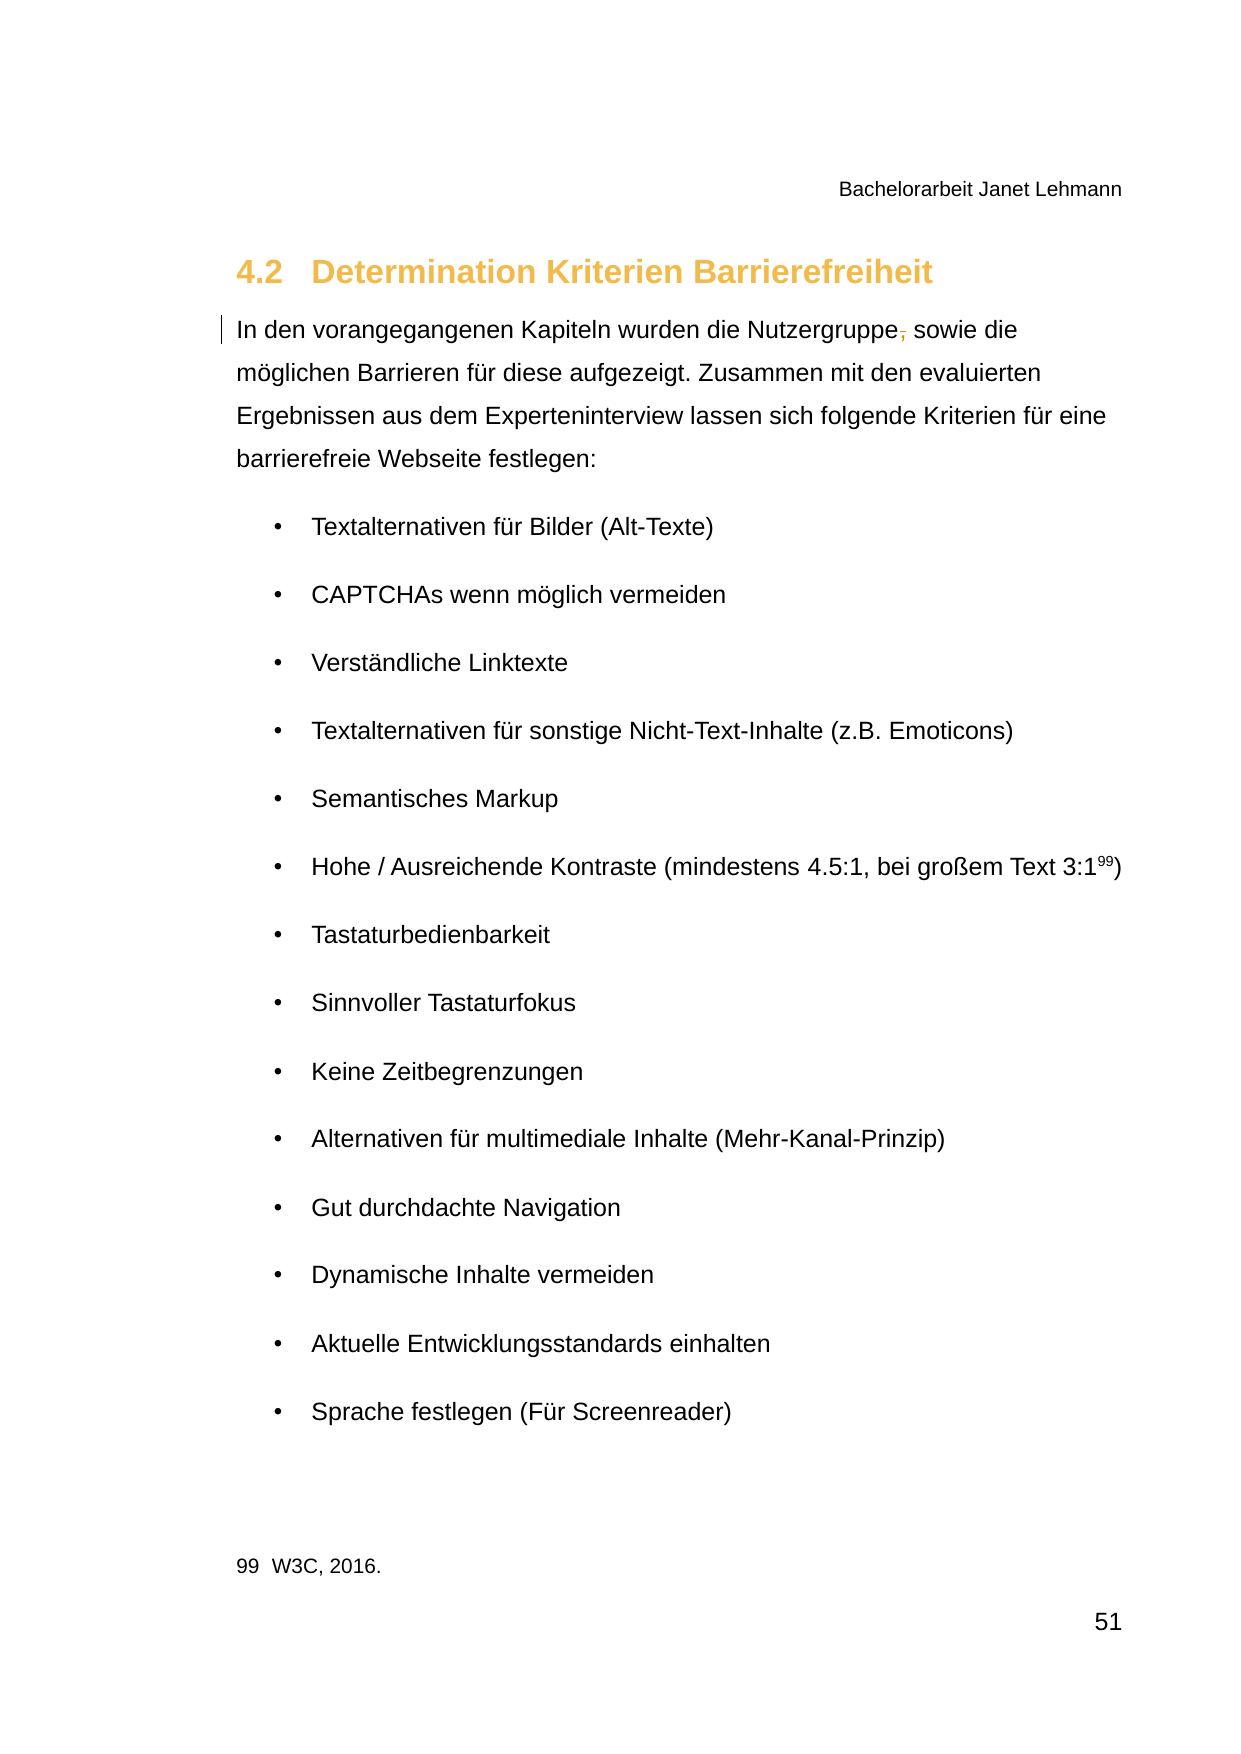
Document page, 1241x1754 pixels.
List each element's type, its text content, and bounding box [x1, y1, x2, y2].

list Alternativen für multimediale Inhalte (Mehr-Kanal-Prinzip) [274, 1124, 1122, 1153]
list Verständliche Linktexte [274, 648, 1122, 677]
list Aktuelle Entwicklungsstandards einhalten [274, 1328, 1122, 1357]
list CAPTCHAs wenn möglich vermeiden [274, 580, 1122, 609]
list Semantisches Markup [274, 784, 1122, 813]
list Textalternativen für sonstige Nicht-Text-Inhalte (z.B. Emoticons) [274, 716, 1122, 745]
list Sinnvoller Tastaturfokus [274, 988, 1122, 1017]
list Keine Zeitbegrenzungen [274, 1056, 1122, 1085]
list Tastaturbedienbarkeit [274, 920, 1122, 949]
list Textalternativen für Bilder (Alt-Texte) [274, 512, 1122, 541]
list Dynamische Inhalte vermeiden [274, 1261, 1122, 1289]
subtitle Determination Kriterien Barrierefreiheit [236, 251, 1122, 290]
list W3C, 2016. [236, 1554, 1122, 1578]
text In den vorangegangenen Kapiteln wurden die Nutzergruppe sowie die möglichen Barrieren für diese aufgezeigt. Zusammen mit den evaluierten Ergebnissen aus dem Experteninterview lassen sich folgende Kriterien für eine barrierefreie Webseite festlegen: [236, 315, 1122, 473]
list Sprache festlegen (Für Screenreader) [274, 1397, 1122, 1468]
list Hohe / Ausreichende Kontraste (mindestens 4.5:1, bei großem Text 3:1) [274, 852, 1122, 881]
list Gut durchdachte Navigation [274, 1192, 1122, 1221]
